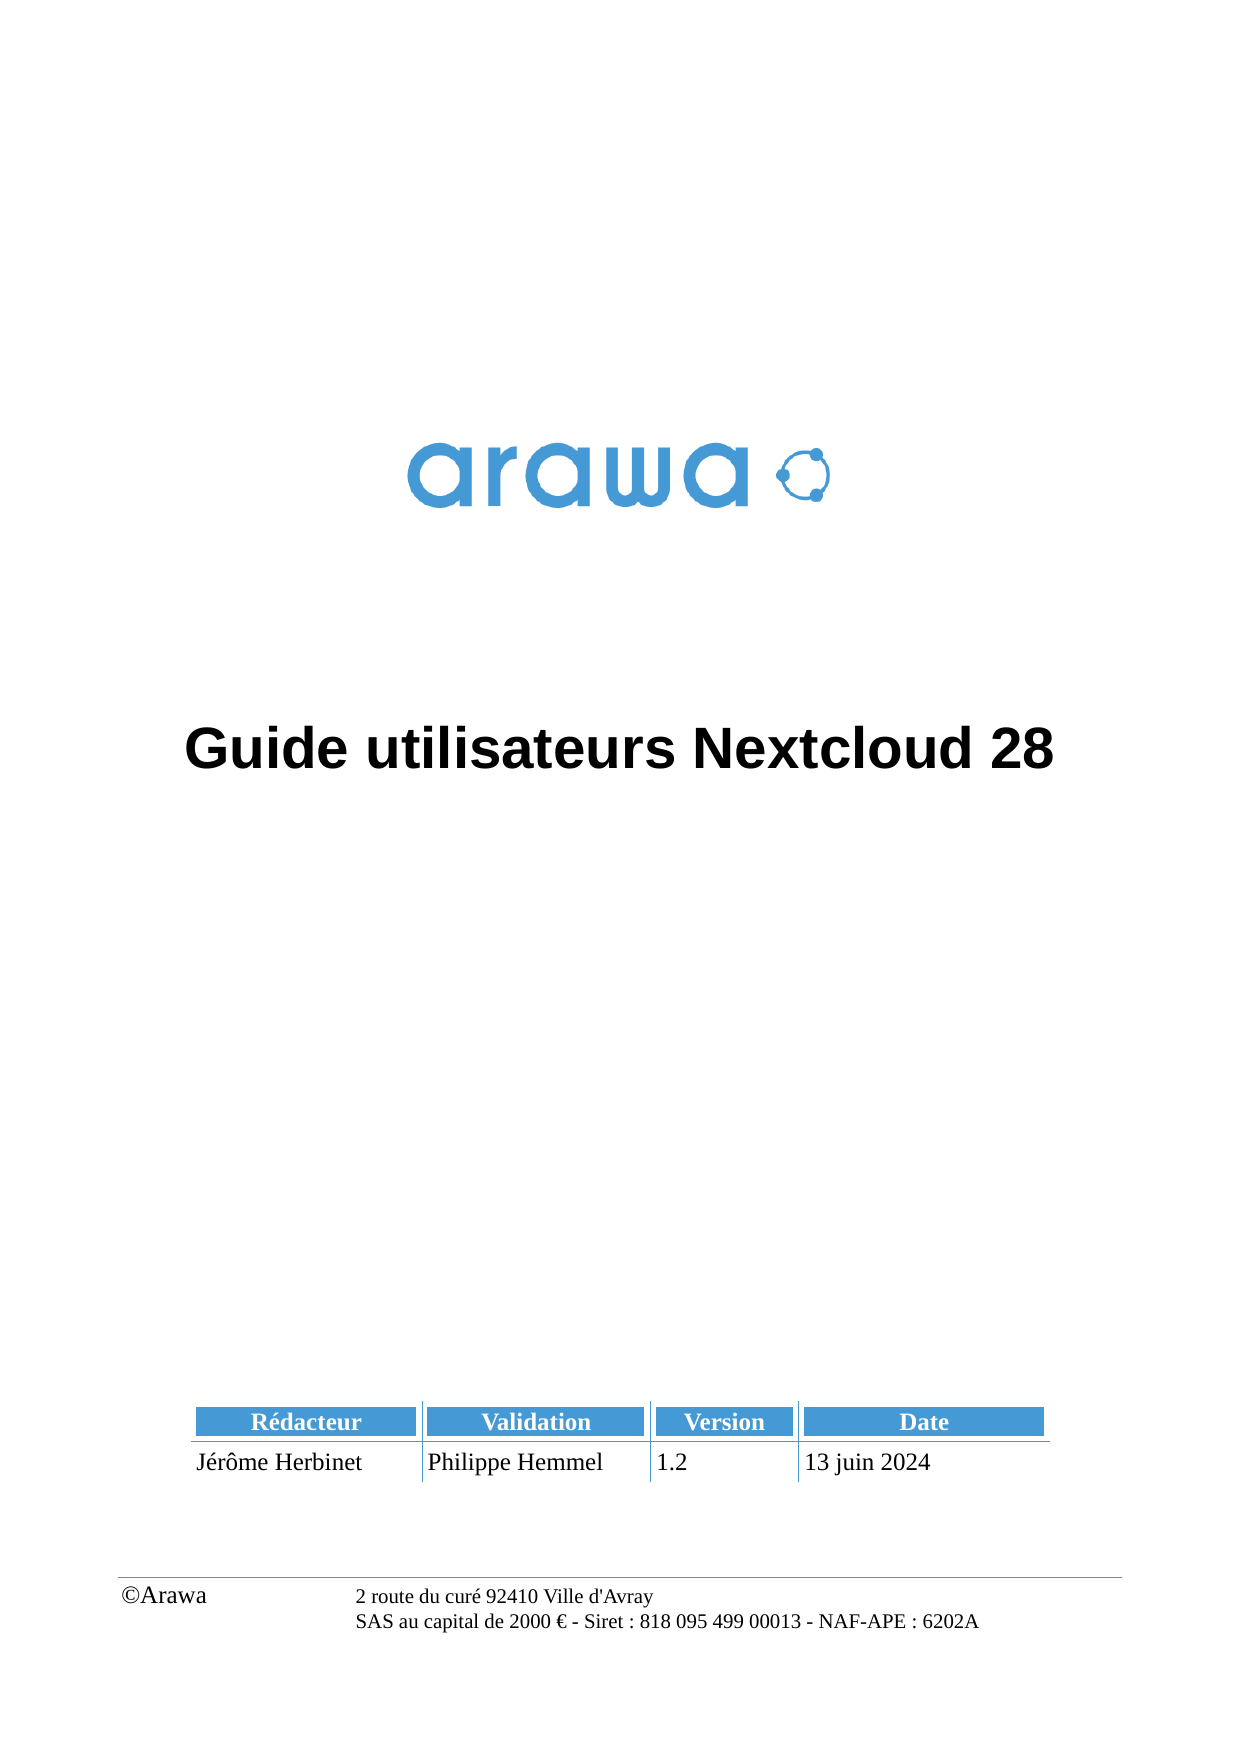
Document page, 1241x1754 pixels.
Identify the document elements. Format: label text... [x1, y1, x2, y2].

table_cell Philippe Hemmel [423, 1442, 650, 1482]
table_header Version [651, 1401, 798, 1441]
table_cell Jérôme Herbinet [191, 1442, 422, 1482]
title Guide utilisateurs Nextcloud 28 [118, 714, 1122, 781]
picture [401, 437, 839, 515]
table_header Validation [423, 1401, 650, 1441]
table_cell 13 juin 2024 [799, 1442, 1050, 1482]
table_header Rédacteur [191, 1401, 422, 1441]
table_header Date [799, 1401, 1050, 1441]
table_cell 1.2 [651, 1442, 798, 1482]
